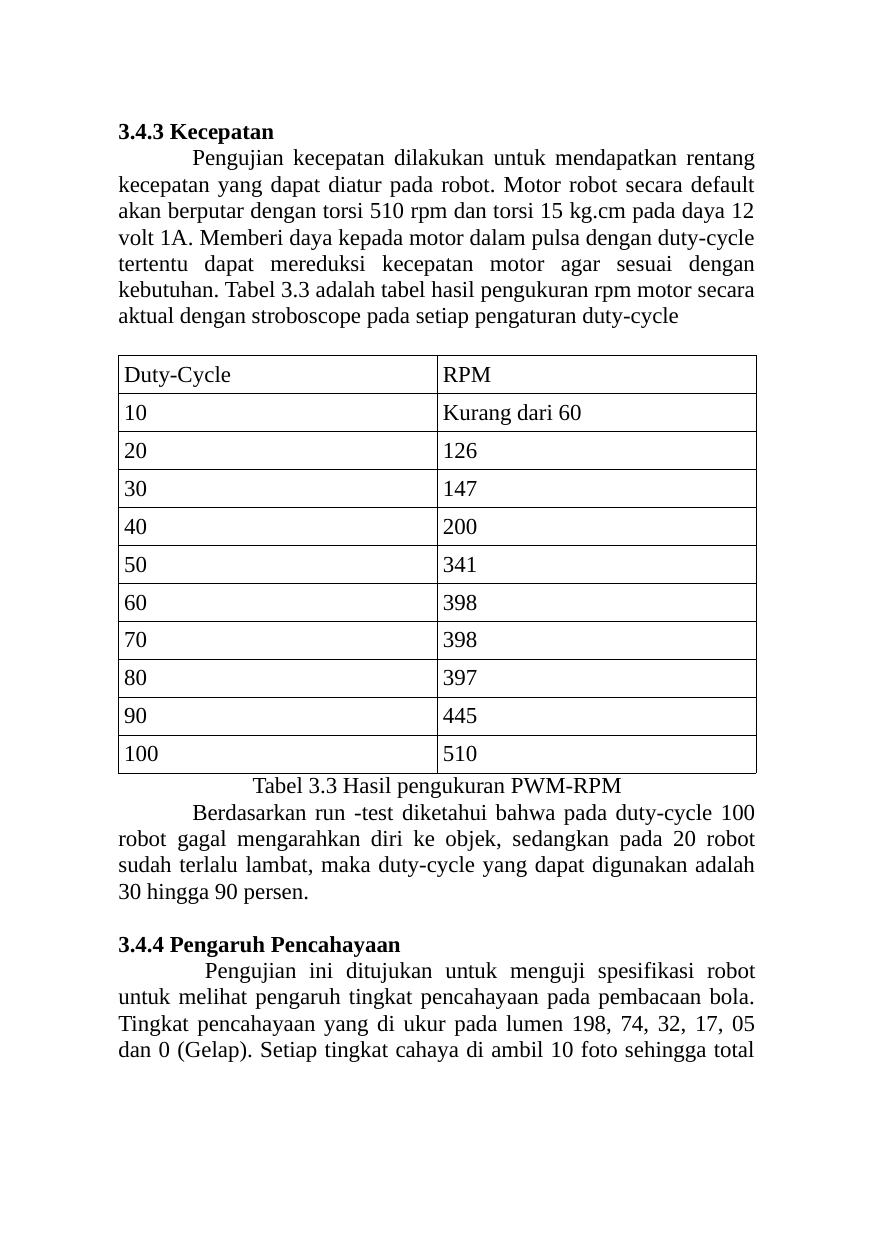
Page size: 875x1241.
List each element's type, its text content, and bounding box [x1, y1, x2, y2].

table_cell 80 [119, 660, 437, 697]
table_cell 126 [438, 432, 756, 469]
table_cell 20 [119, 432, 437, 469]
table_cell 10 [119, 394, 437, 431]
table_cell 60 [119, 584, 437, 621]
text Pengujian ini ditujukan untuk menguji spesifikasi robot untuk melihat pengaruh tingkat pencahayaan pada pembacaan bola. Tingkat pencahayaan yang di ukur pada lumen 198, 74, 32, 17, 05 dan 0 (Gelap). Setiap tingkat cahaya di ambil 10 foto sehingga total [118, 957, 756, 1062]
text Tabel 3.3 Hasil pengukuran PWM-RPM [118, 774, 756, 799]
text 3.4.3 Kecepatan [118, 118, 756, 144]
table_cell 200 [438, 508, 756, 545]
table_cell 398 [438, 622, 756, 659]
table_cell 90 [119, 698, 437, 734]
table_cell 147 [438, 470, 756, 507]
table_cell 341 [438, 546, 756, 583]
text 3.4.4 Pengaruh Pencahayaan [118, 931, 756, 957]
table_cell 40 [119, 508, 437, 545]
table_cell 510 [438, 736, 756, 772]
table_cell 397 [438, 660, 756, 697]
table_header RPM [438, 356, 756, 393]
text Berdasarkan run -test diketahui bahwa pada duty-cycle 100 robot gagal mengarahkan diri ke objek, sedangkan pada 20 robot sudah terlalu lambat, maka duty-cycle yang dapat digunakan adalah 30 hingga 90 persen. [118, 799, 756, 904]
table_cell Kurang dari 60 [438, 394, 756, 431]
table_cell 100 [119, 736, 437, 772]
text Pengujian kecepatan dilakukan untuk mendapatkan rentang kecepatan yang dapat diatur pada robot. Motor robot secara default akan berputar dengan torsi 510 rpm dan torsi 15 kg.cm pada daya 12 volt 1A. Memberi daya kepada motor dalam pulsa dengan duty-cycle tertentu dapat mereduksi kecepatan motor agar sesuai dengan kebutuhan. Tabel 3.3 adalah tabel hasil pengukuran rpm motor secara aktual dengan stroboscope pada setiap pengaturan duty-cycle [118, 144, 756, 329]
table_cell 445 [438, 698, 756, 734]
table_cell 398 [438, 584, 756, 621]
table_cell 50 [119, 546, 437, 583]
table_header Duty-Cycle [119, 356, 437, 393]
table_cell 70 [119, 622, 437, 659]
table_cell 30 [119, 470, 437, 507]
